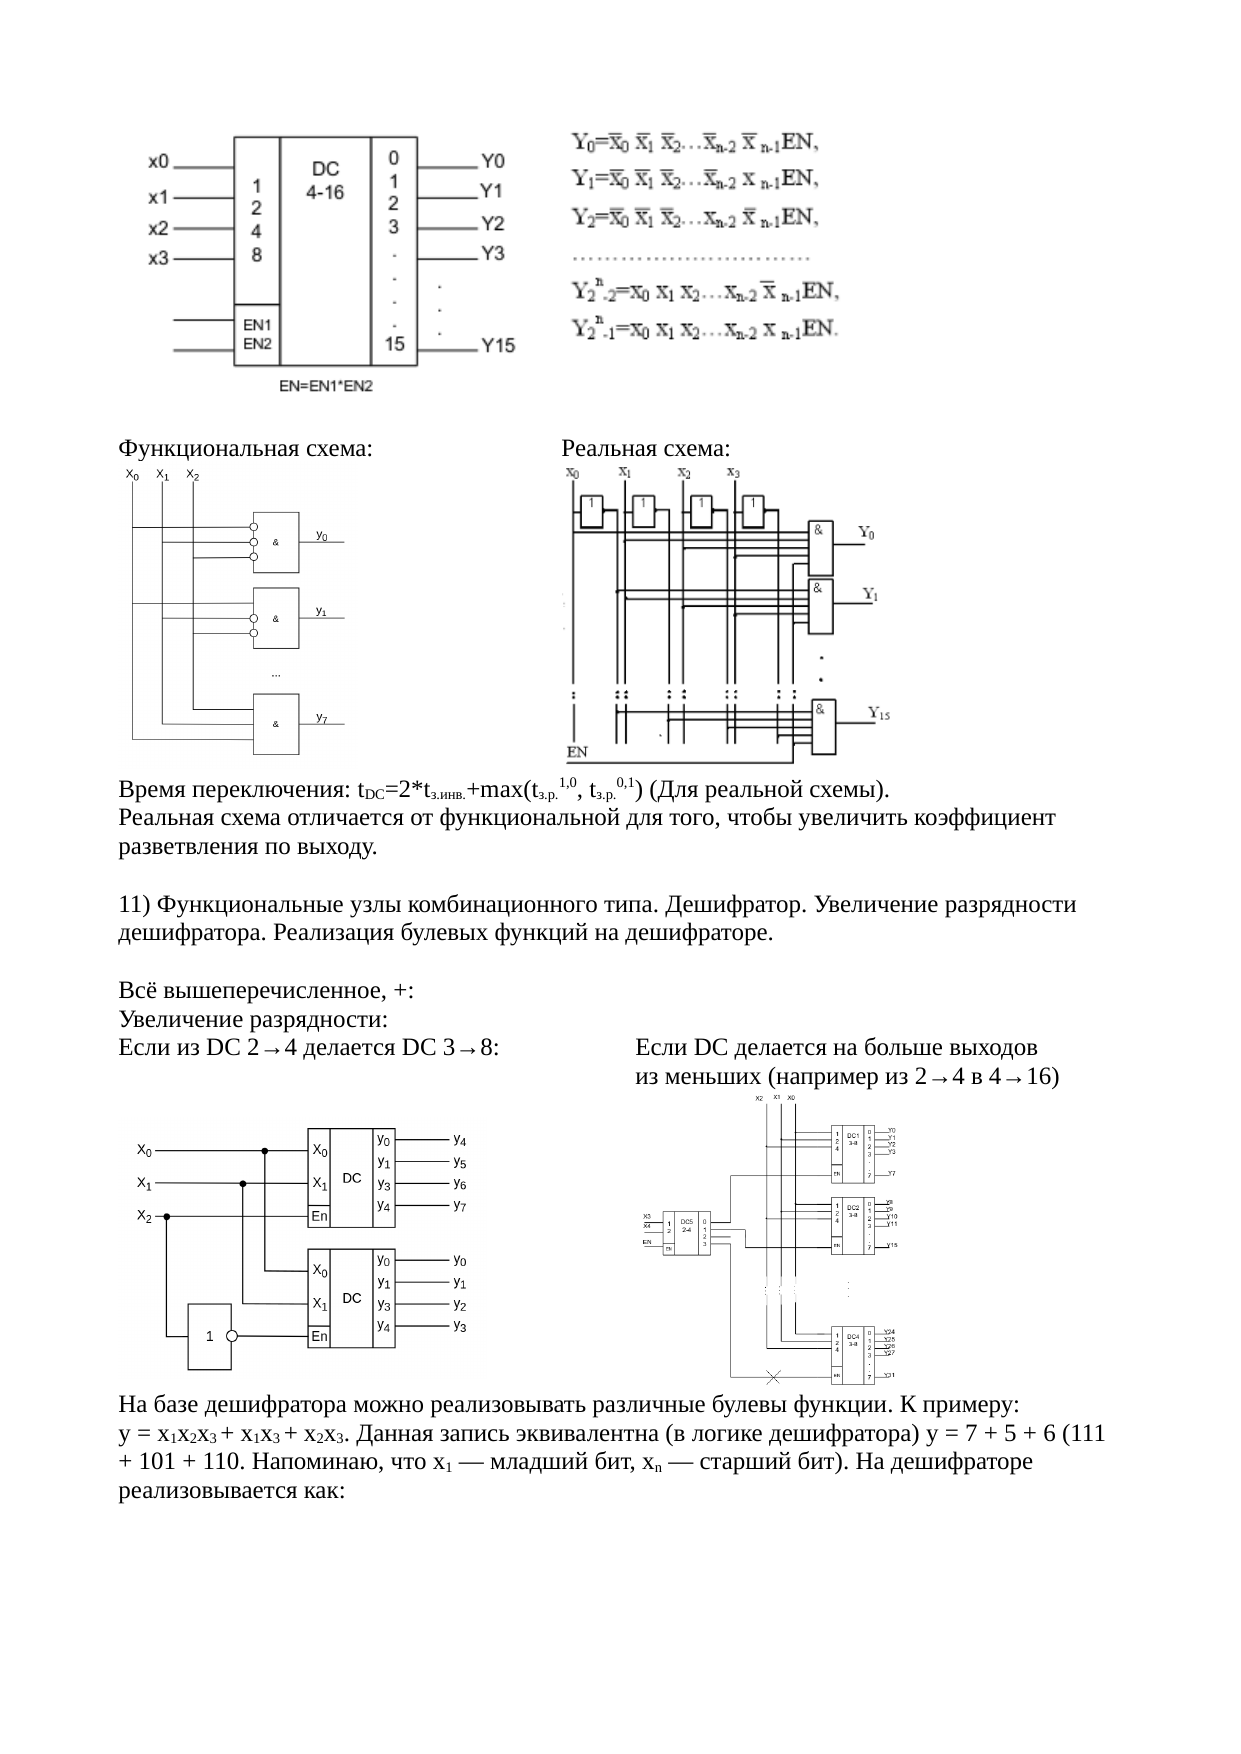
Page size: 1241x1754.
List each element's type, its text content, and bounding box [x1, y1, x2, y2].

text Реальная схема отличается от функциональной для того, чтобы увеличить коэффициент разветвления по выходу. [118, 802, 1122, 860]
text На базе дешифратора можно реализовывать различные булевы функции. К примеру: [118, 1389, 1122, 1418]
text Время переключения: tDC=2*tз.инв.+max(tз.р.1,0, tз.р.0,1) (Для реальной схемы). [118, 774, 1122, 802]
picture [563, 124, 848, 349]
text y = x1x2x3 + x1x3 + x2x3. Данная запись эквивалентна (в логике дешифратора) y = 7 + 5 + 6 (111 + 101 + 110. Напоминаю, что x1 — младший бит, xn — старший бит). На дешифраторе реализовывается как: [118, 1418, 1122, 1504]
text Всё вышеперечисленное, +: [118, 975, 1122, 1004]
text Если из DC 2→4 делается DC 3→8: Если DC делается на больше выходов из меньших (например из 2→4 в 4→16) [118, 1032, 1122, 1090]
picture [124, 118, 539, 404]
picture [118, 461, 359, 769]
picture [118, 1117, 487, 1379]
text 11) Функциональные узлы комбинационного типа. Дешифратор. Увеличение разрядности дешифратора. Реализация булевых функций на дешифраторе. [118, 889, 1122, 946]
picture [635, 1090, 909, 1389]
text Функциональная схема: Реальная схема: [118, 433, 1122, 462]
text Увеличение разрядности: [118, 1004, 1122, 1032]
picture [562, 463, 900, 769]
